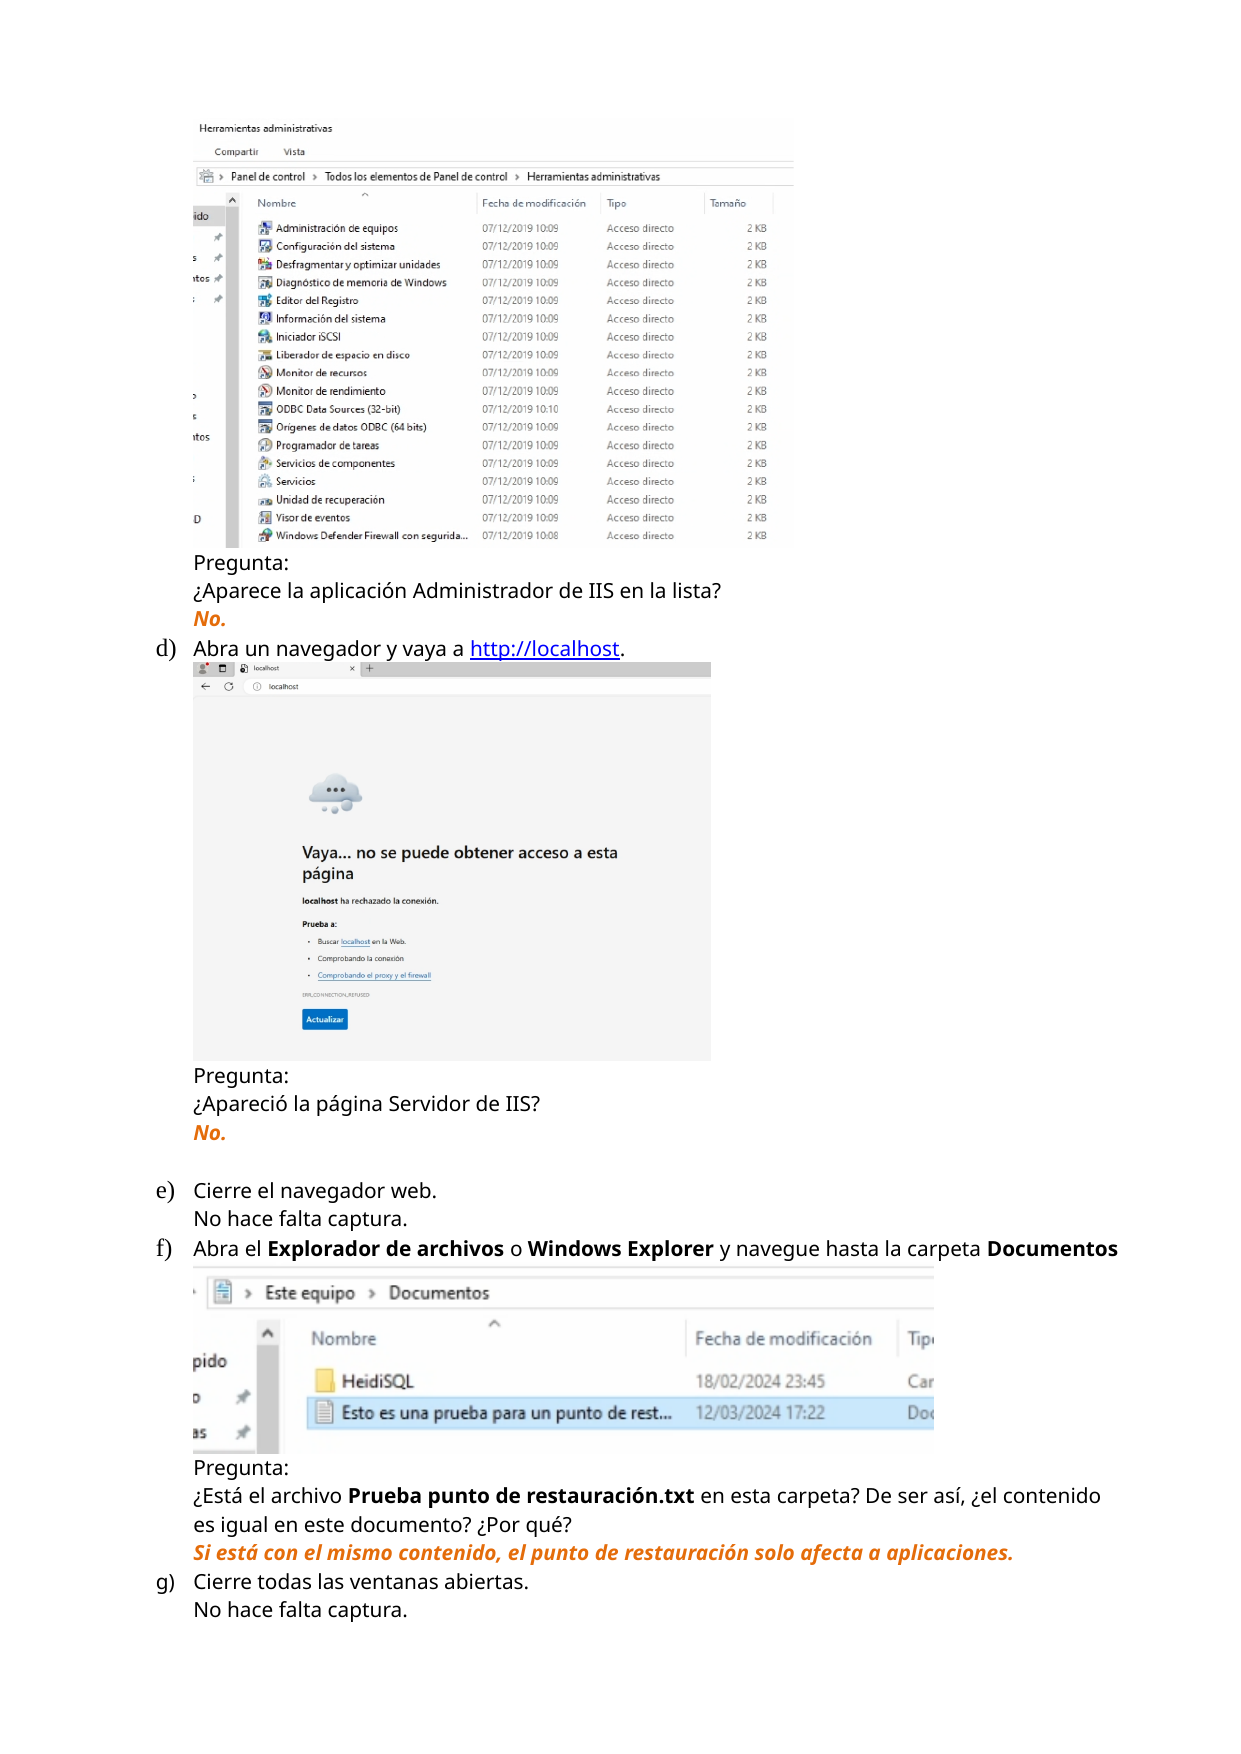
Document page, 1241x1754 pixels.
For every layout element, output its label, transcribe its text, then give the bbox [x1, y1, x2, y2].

list Pregunta: [156, 1061, 1122, 1089]
list No. [156, 1118, 1122, 1146]
list Abra un navegador y vaya a http://localhost. [156, 633, 1122, 662]
list No hace falta captura. [156, 1204, 1122, 1233]
list Abra el Explorador de archivos o Windows Explorer y navegue hasta la carpeta Documentos [156, 1233, 1122, 1262]
list Cierre el navegador web. [156, 1175, 1122, 1204]
list Cierre todas las ventanas abiertas. [156, 1567, 1122, 1595]
list ¿Aparece la aplicación Administrador de IIS en la lista? [156, 576, 1122, 604]
picture [193, 662, 711, 1061]
list No hace falta captura. [156, 1595, 1122, 1624]
list ¿Está el archivo Prueba punto de restauración.txt en esta carpeta? De ser así, ¿el contenido es igual en este documento? ¿Por qué? [156, 1482, 1122, 1538]
picture [193, 1262, 934, 1454]
picture [193, 118, 794, 548]
list No. [156, 604, 1122, 633]
list Pregunta: [156, 1453, 1122, 1482]
list Pregunta: [156, 548, 1122, 576]
list Si está con el mismo contenido, el punto de restauración solo afecta a aplicaciones. [156, 1538, 1122, 1567]
list ¿Apareció la página Servidor de IIS? [156, 1089, 1122, 1118]
